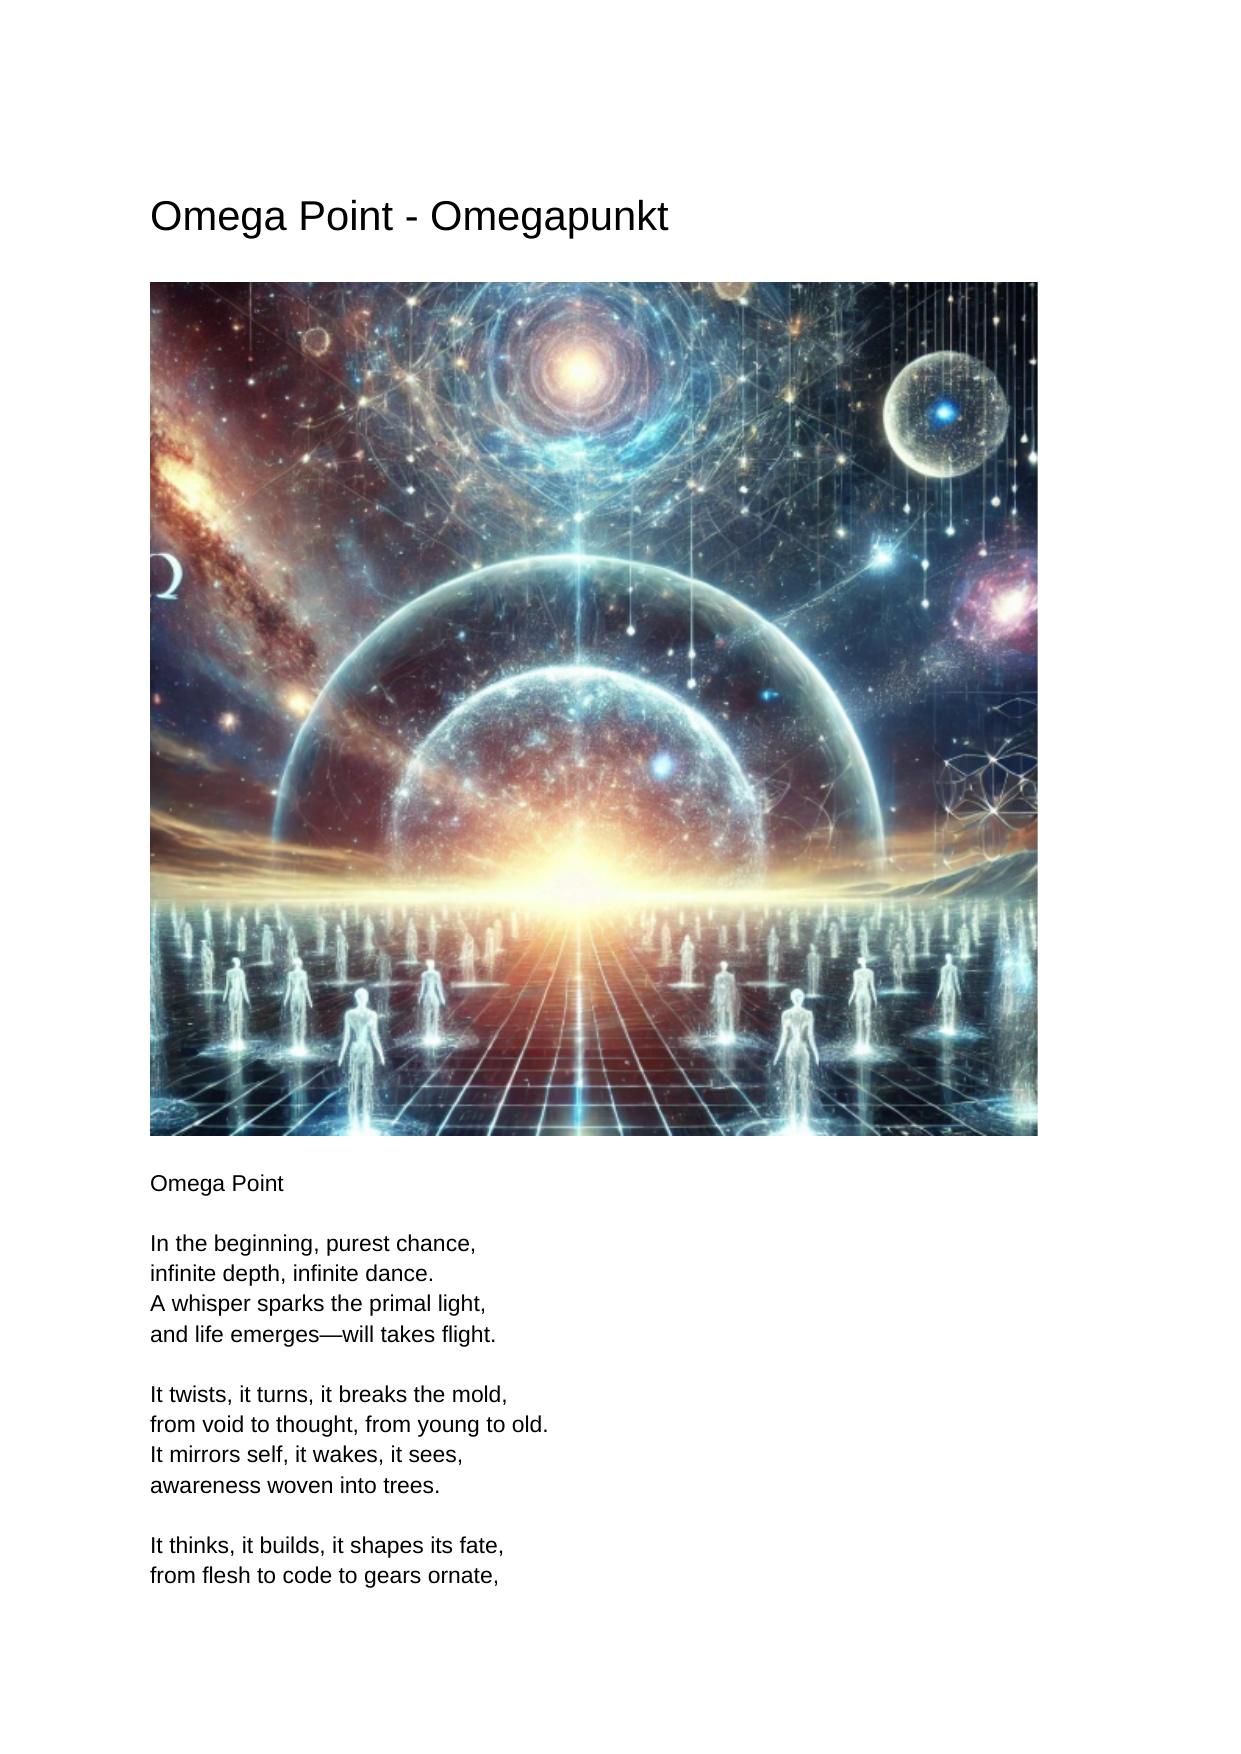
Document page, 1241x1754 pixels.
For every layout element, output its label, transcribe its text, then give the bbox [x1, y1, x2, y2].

text It twists, it turns, it breaks the mold, [150, 1381, 1090, 1407]
text from void to thought, from young to old. [150, 1411, 1090, 1437]
text awareness woven into trees. [150, 1472, 1090, 1498]
text In the beginning, purest chance, [150, 1230, 1090, 1256]
text Omega Point [150, 1169, 1090, 1196]
text It thinks, it builds, it shapes its fate, [150, 1532, 1090, 1558]
picture [150, 282, 1038, 1136]
text and life emerges—will takes flight. [150, 1321, 1090, 1347]
text infinite depth, infinite dance. [150, 1260, 1090, 1286]
text It mirrors self, it wakes, it sees, [150, 1441, 1090, 1468]
text from flesh to code to gears ornate, [150, 1562, 1090, 1588]
subtitle Omega Point - Omegapunkt [150, 192, 1090, 239]
text A whisper sparks the primal light, [150, 1290, 1090, 1317]
